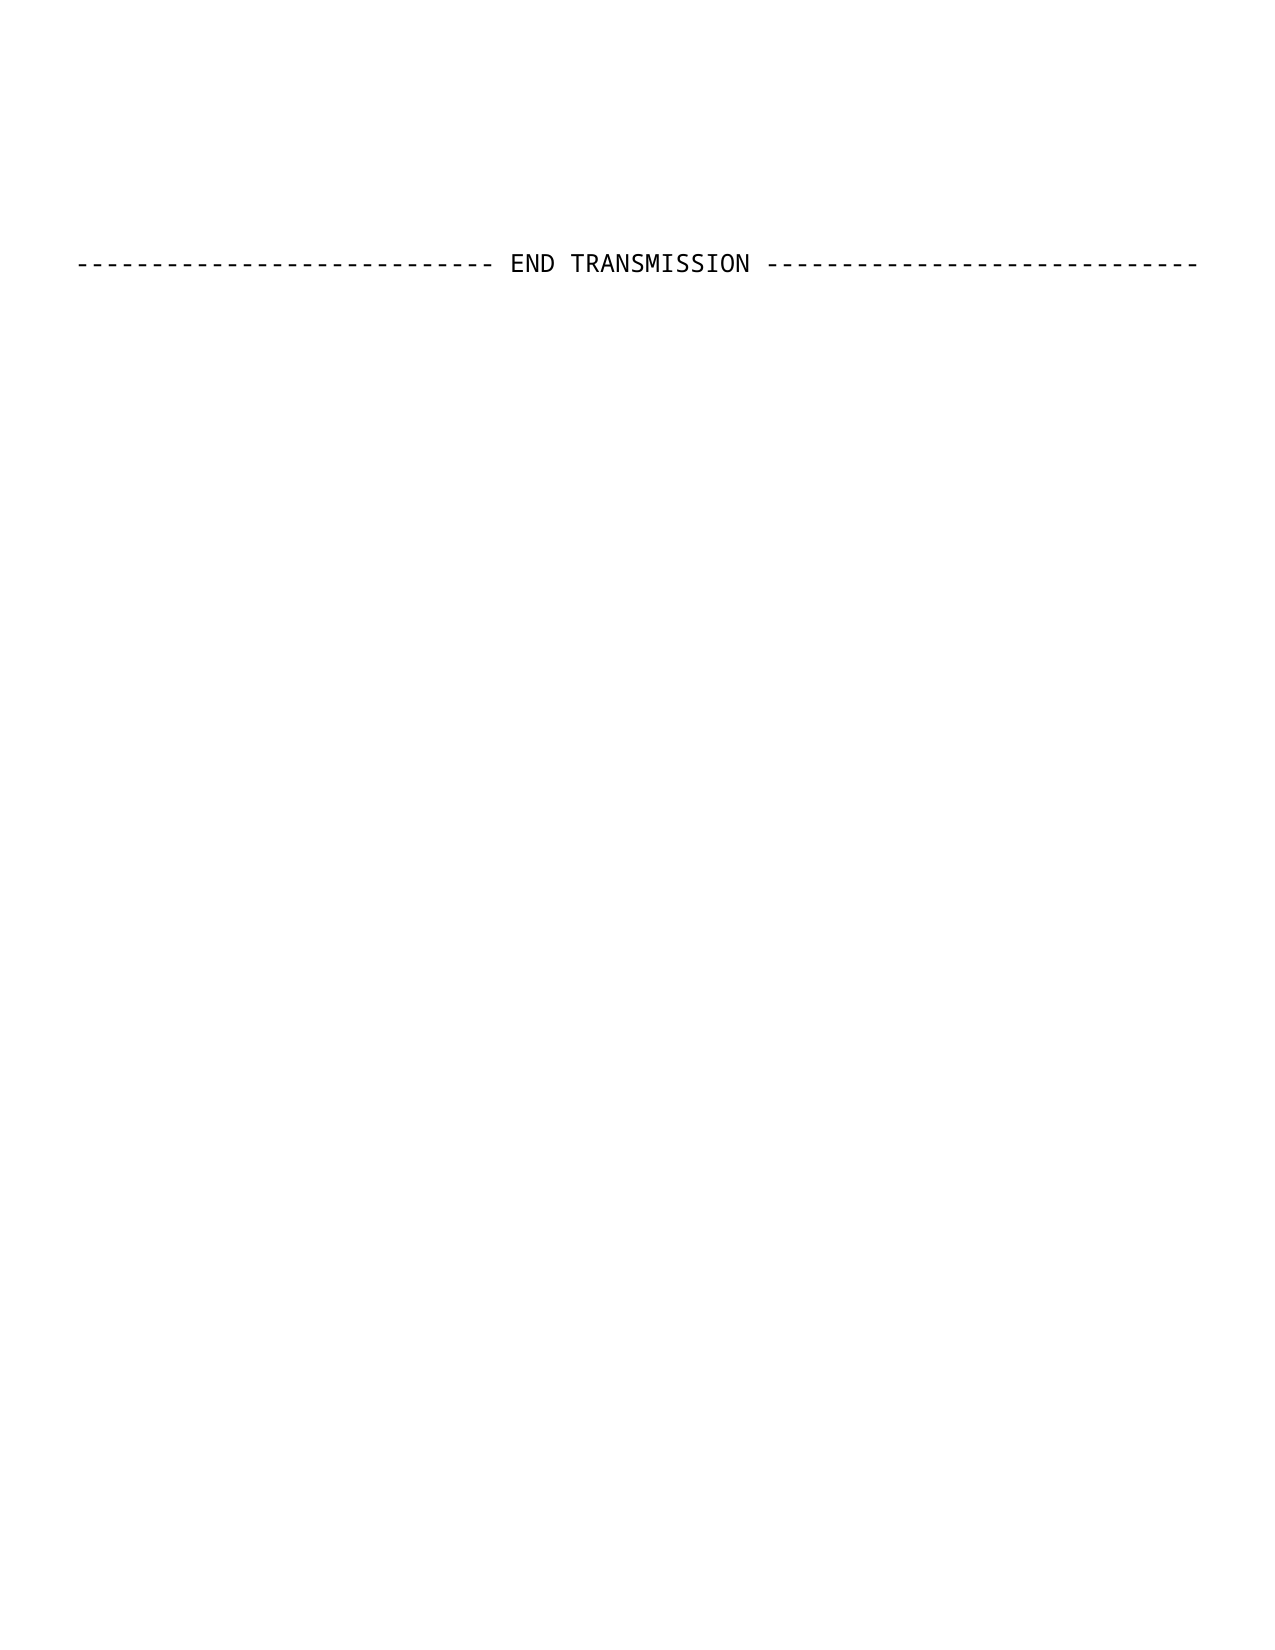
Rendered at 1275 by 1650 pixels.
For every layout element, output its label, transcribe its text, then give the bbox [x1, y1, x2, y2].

text ---------------------------- END TRANSMISSION ----------------------------- [75, 245, 1200, 279]
